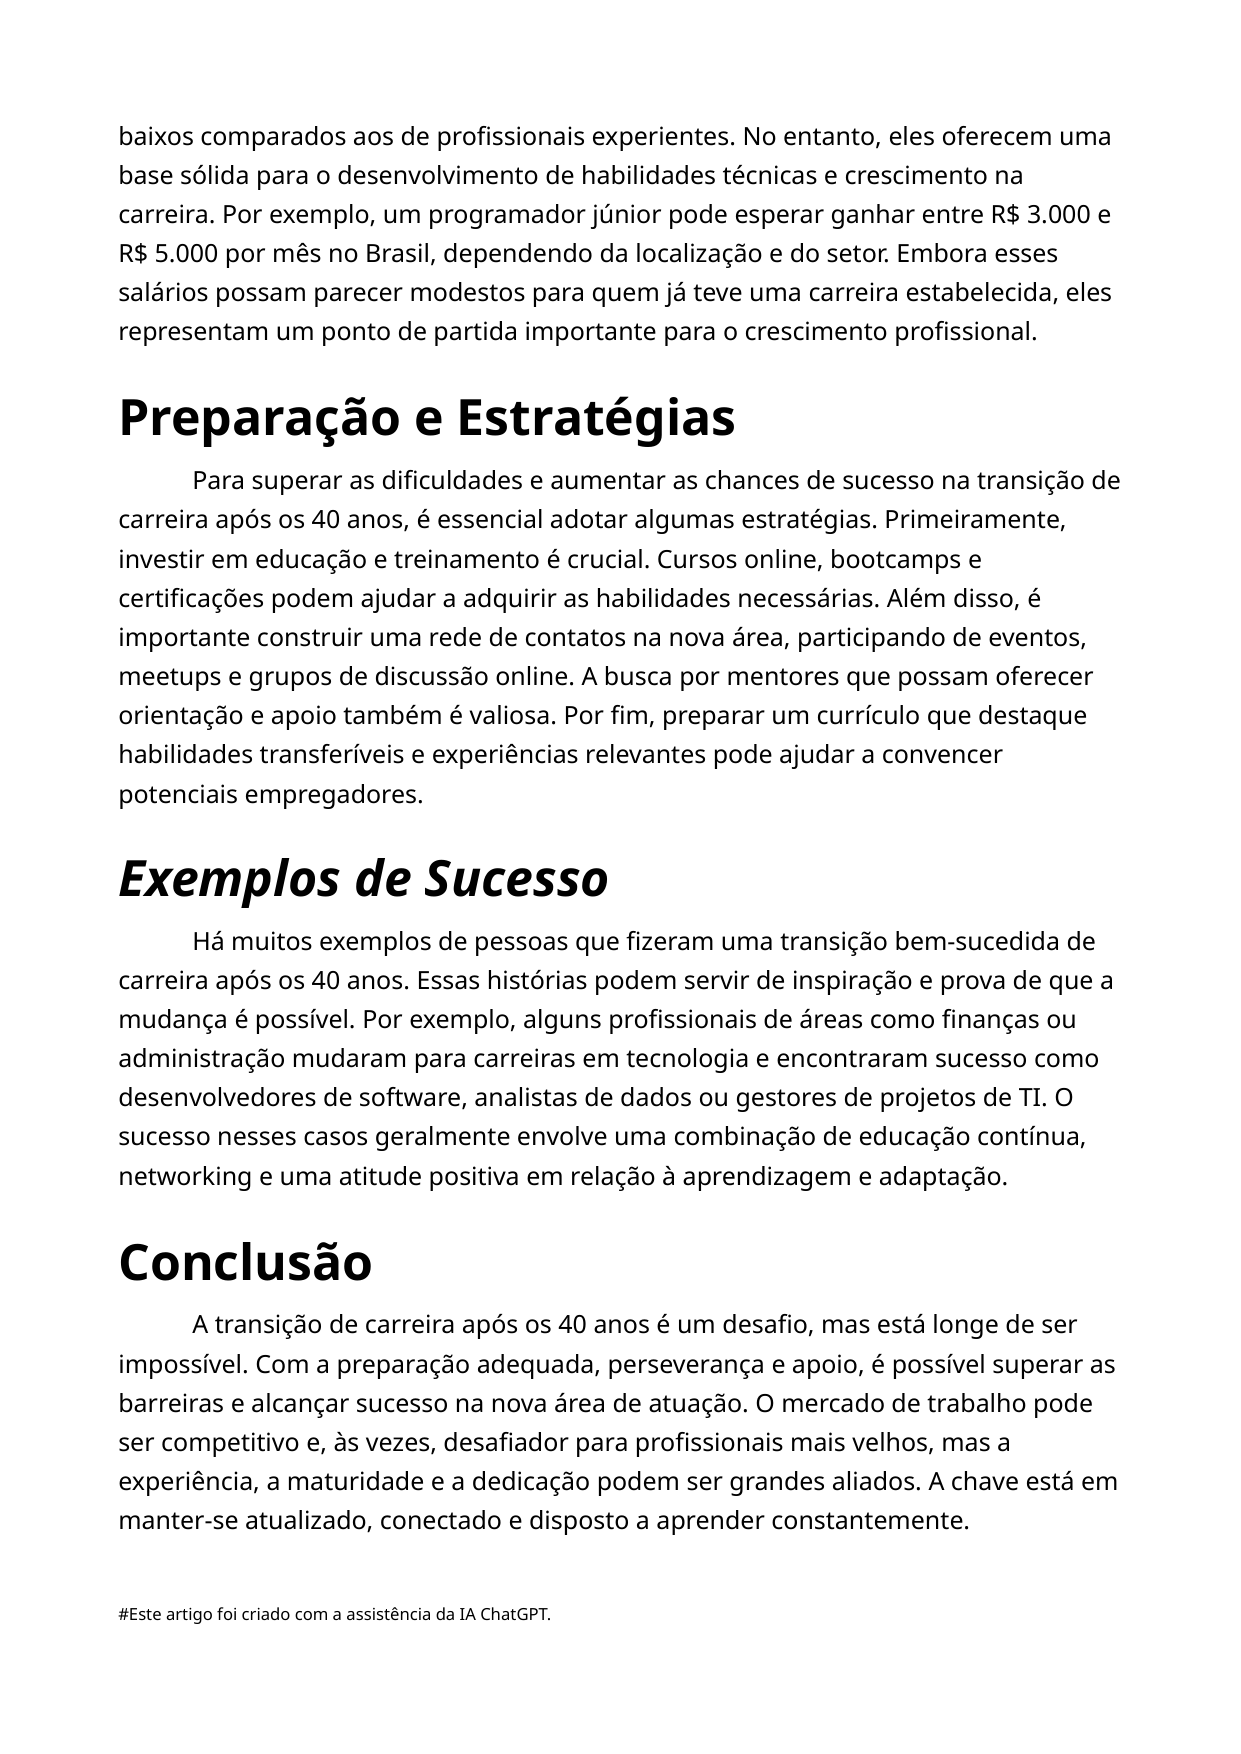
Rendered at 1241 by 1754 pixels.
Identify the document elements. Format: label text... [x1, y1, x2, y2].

text Há muitos exemplos de pessoas que fizeram uma transição bem-sucedida de carreira após os 40 anos. Essas histórias podem servir de inspiração e prova de que a mudança é possível. Por exemplo, alguns profissionais de áreas como finanças ou administração mudaram para carreiras em tecnologia e encontraram sucesso como desenvolvedores de software, analistas de dados ou gestores de projetos de TI. O sucesso nesses casos geralmente envolve uma combinação de educação contínua, networking e uma atitude positiva em relação à aprendizagem e adaptação. [118, 923, 1122, 1192]
text baixos comparados aos de profissionais experientes. No entanto, eles oferecem uma base sólida para o desenvolvimento de habilidades técnicas e crescimento na carreira. Por exemplo, um programador júnior pode esperar ganhar entre R$ 3.000 e R$ 5.000 por mês no Brasil, dependendo da localização e do setor. Embora esses salários possam parecer modestos para quem já teve uma carreira estabelecida, eles representam um ponto de partida importante para o crescimento profissional. [118, 118, 1122, 348]
subtitle Conclusão [118, 1226, 1122, 1294]
text A transição de carreira após os 40 anos é um desafio, mas está longe de ser impossível. Com a preparação adequada, perseverança e apoio, é possível superar as barreiras e alcançar sucesso na nova área de atuação. O mercado de trabalho pode ser competitivo e, às vezes, desafiador para profissionais mais velhos, mas a experiência, a maturidade e a dedicação podem ser grandes aliados. A chave está em manter-se atualizado, conectado e disposto a aprender constantemente. [118, 1307, 1122, 1537]
text #Este artigo foi criado com a assistência da IA ChatGPT. [118, 1602, 1122, 1625]
subtitle Exemplos de Sucesso [118, 842, 1122, 911]
text Para superar as dificuldades e aumentar as chances de sucesso na transição de carreira após os 40 anos, é essencial adotar algumas estratégias. Primeiramente, investir em educação e treinamento é crucial. Cursos online, bootcamps e certificações podem ajudar a adquirir as habilidades necessárias. Além disso, é importante construir uma rede de contatos na nova área, participando de eventos, meetups e grupos de discussão online. A busca por mentores que possam oferecer orientação e apoio também é valiosa. Por fim, preparar um currículo que destaque habilidades transferíveis e experiências relevantes pode ajudar a convencer potenciais empregadores. [118, 463, 1122, 810]
subtitle Preparação e Estratégias [118, 382, 1122, 450]
